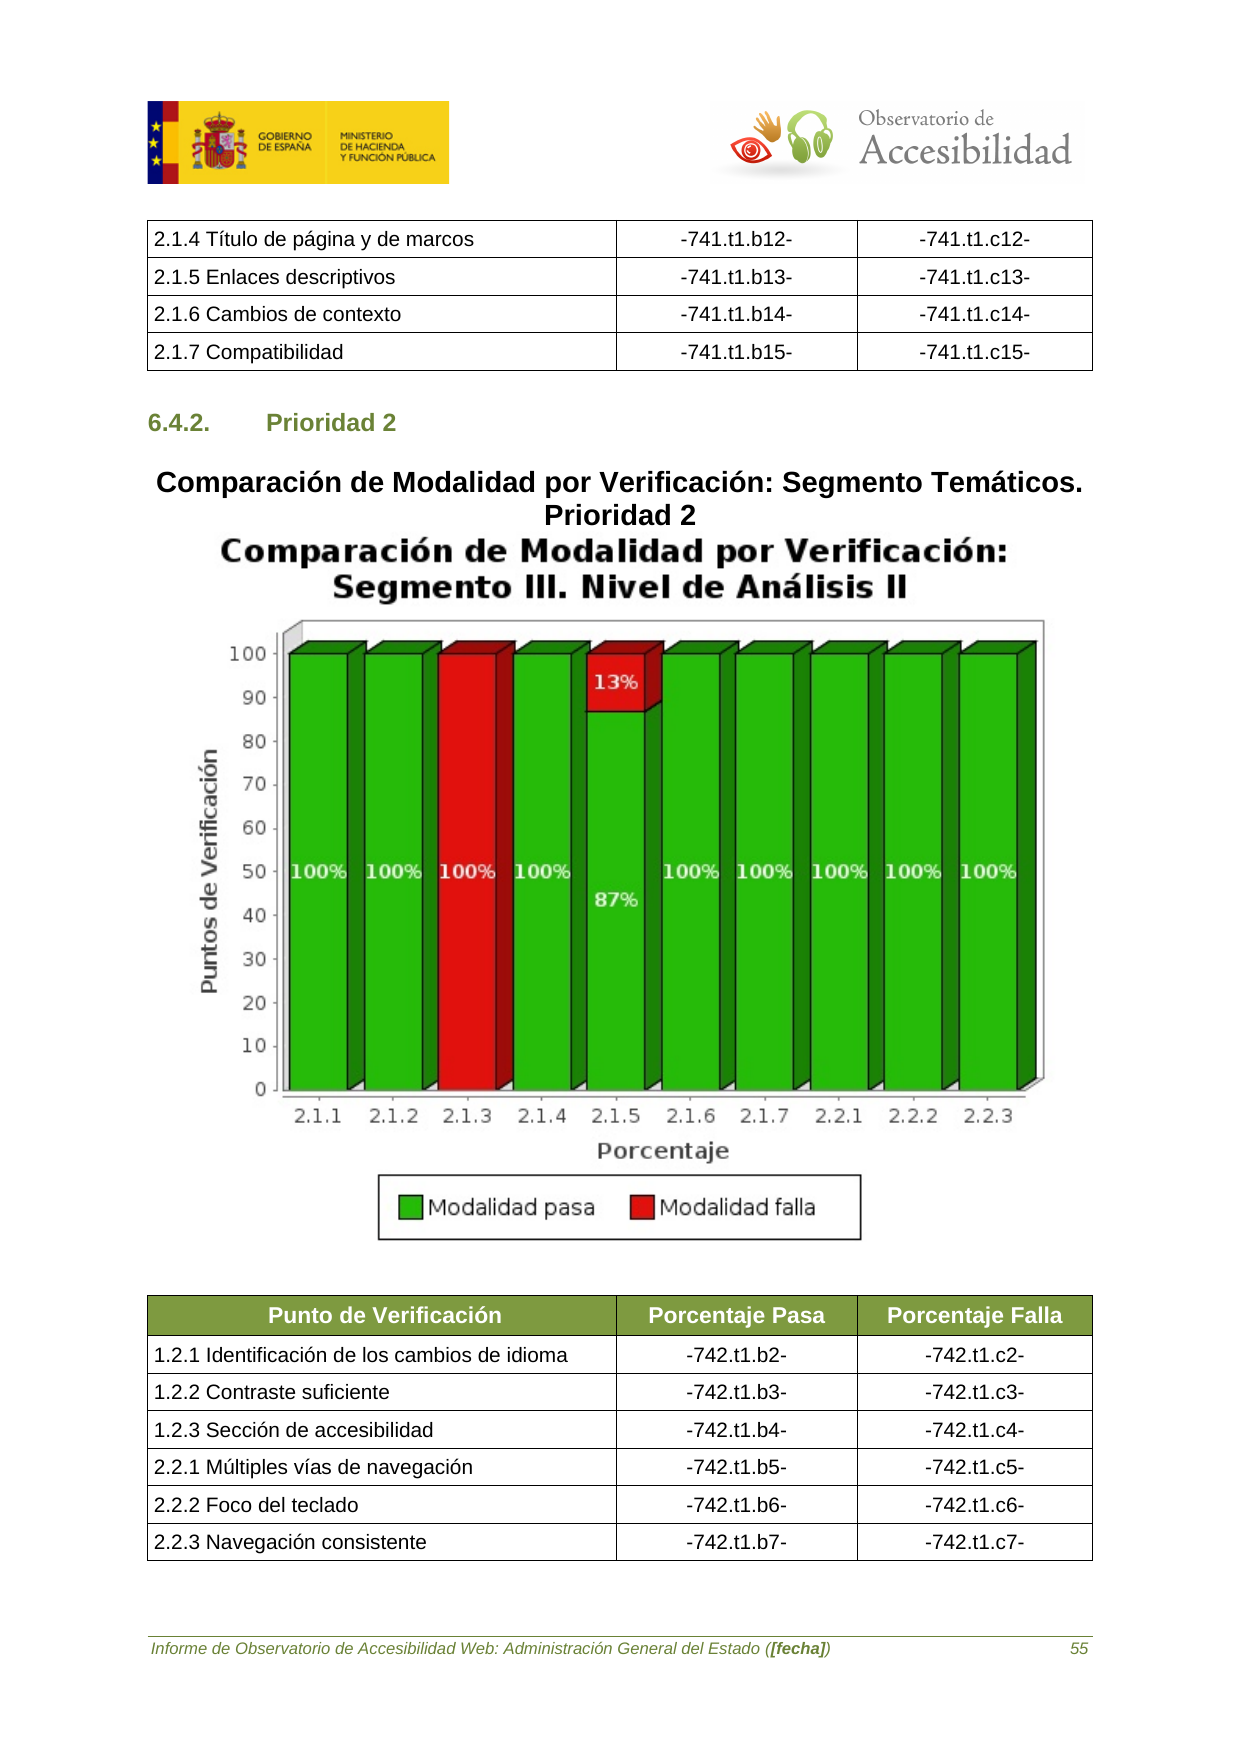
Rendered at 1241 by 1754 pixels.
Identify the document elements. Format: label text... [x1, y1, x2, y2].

table_cell -742.t1.c4- [858, 1411, 1092, 1448]
subtitle Prioridad 2 [148, 408, 1092, 437]
table_cell 1.2.2 Contraste suficiente [148, 1374, 616, 1410]
table_cell 1.2.3 Sección de accesibilidad [148, 1411, 616, 1448]
table_cell 2.1.5 Enlaces descriptivos [148, 258, 616, 295]
table_cell 2.1.4 Título de página y de marcos [148, 221, 616, 257]
table_cell -741.t1.c14- [858, 296, 1092, 332]
picture [178, 531, 1062, 1242]
table_cell -741.t1.b13- [617, 258, 857, 295]
picture [147, 101, 450, 184]
table_cell -742.t1.c6- [858, 1486, 1092, 1523]
table_cell -742.t1.c2- [858, 1336, 1092, 1373]
table_cell -742.t1.b7- [617, 1524, 857, 1560]
text Comparación de Modalidad por Verificación: Segmento Temáticos. Prioridad 2 [148, 465, 1092, 532]
table_cell 2.1.7 Compatibilidad [148, 333, 616, 370]
table_cell -741.t1.b14- [617, 296, 857, 332]
table_cell -741.t1.c15- [858, 333, 1092, 370]
table_cell -742.t1.b5- [617, 1449, 857, 1485]
table_cell 2.2.2 Foco del teclado [148, 1486, 616, 1523]
table_cell -741.t1.b15- [617, 333, 857, 370]
table_cell 2.2.3 Navegación consistente [148, 1524, 616, 1560]
picture [710, 101, 1086, 184]
table_cell -742.t1.b3- [617, 1374, 857, 1410]
table_cell -742.t1.c3- [858, 1374, 1092, 1410]
table_cell -742.t1.c7- [858, 1524, 1092, 1560]
table_cell 2.2.1 Múltiples vías de navegación [148, 1449, 616, 1485]
table_cell -742.t1.b6- [617, 1486, 857, 1523]
table_cell -741.t1.b12- [617, 221, 857, 257]
table_cell -742.t1.b4- [617, 1411, 857, 1448]
table_header Punto de Verificación [148, 1296, 616, 1335]
table_header Porcentaje Falla [858, 1296, 1092, 1335]
table_cell -742.t1.c5- [858, 1449, 1092, 1485]
table_cell -741.t1.c12- [858, 221, 1092, 257]
table_cell 1.2.1 Identificación de los cambios de idioma [148, 1336, 616, 1373]
table_cell -741.t1.c13- [858, 258, 1092, 295]
table_cell -742.t1.b2- [617, 1336, 857, 1373]
table_header Porcentaje Pasa [617, 1296, 857, 1335]
table_cell 2.1.6 Cambios de contexto [148, 296, 616, 332]
